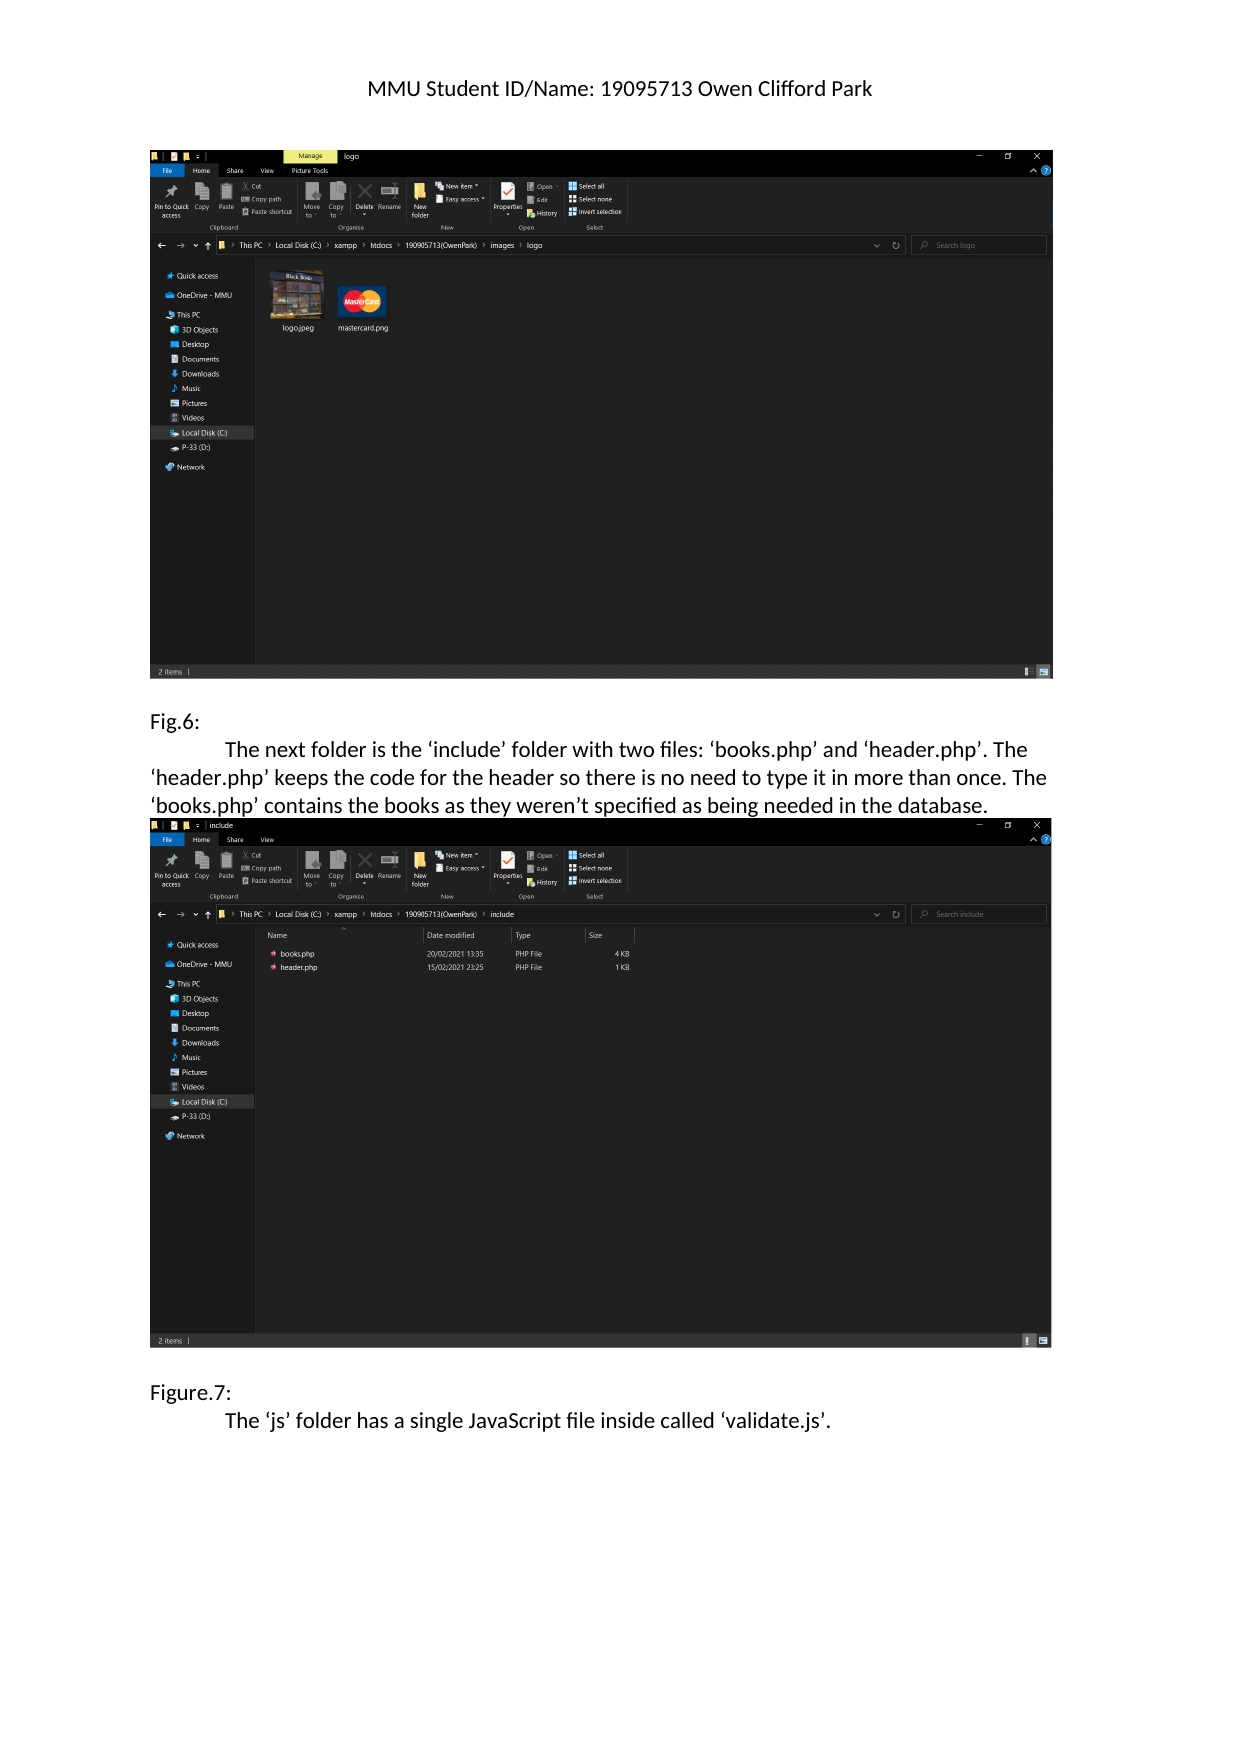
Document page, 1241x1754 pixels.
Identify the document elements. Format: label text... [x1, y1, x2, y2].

text Fig.6: [150, 707, 1090, 735]
text Figure.7: [150, 1378, 1090, 1406]
text The ‘js’ folder has a single JavaScript file inside called ‘validate.js’. [150, 1406, 1090, 1434]
text The next folder is the ‘include’ folder with two files: ‘books.php’ and ‘header.php’. The ‘header.php’ keeps the code for the header so there is no need to type it in more than once. The ‘books.php’ contains the books as they weren’t specified as being needed in the database. [150, 735, 1090, 819]
